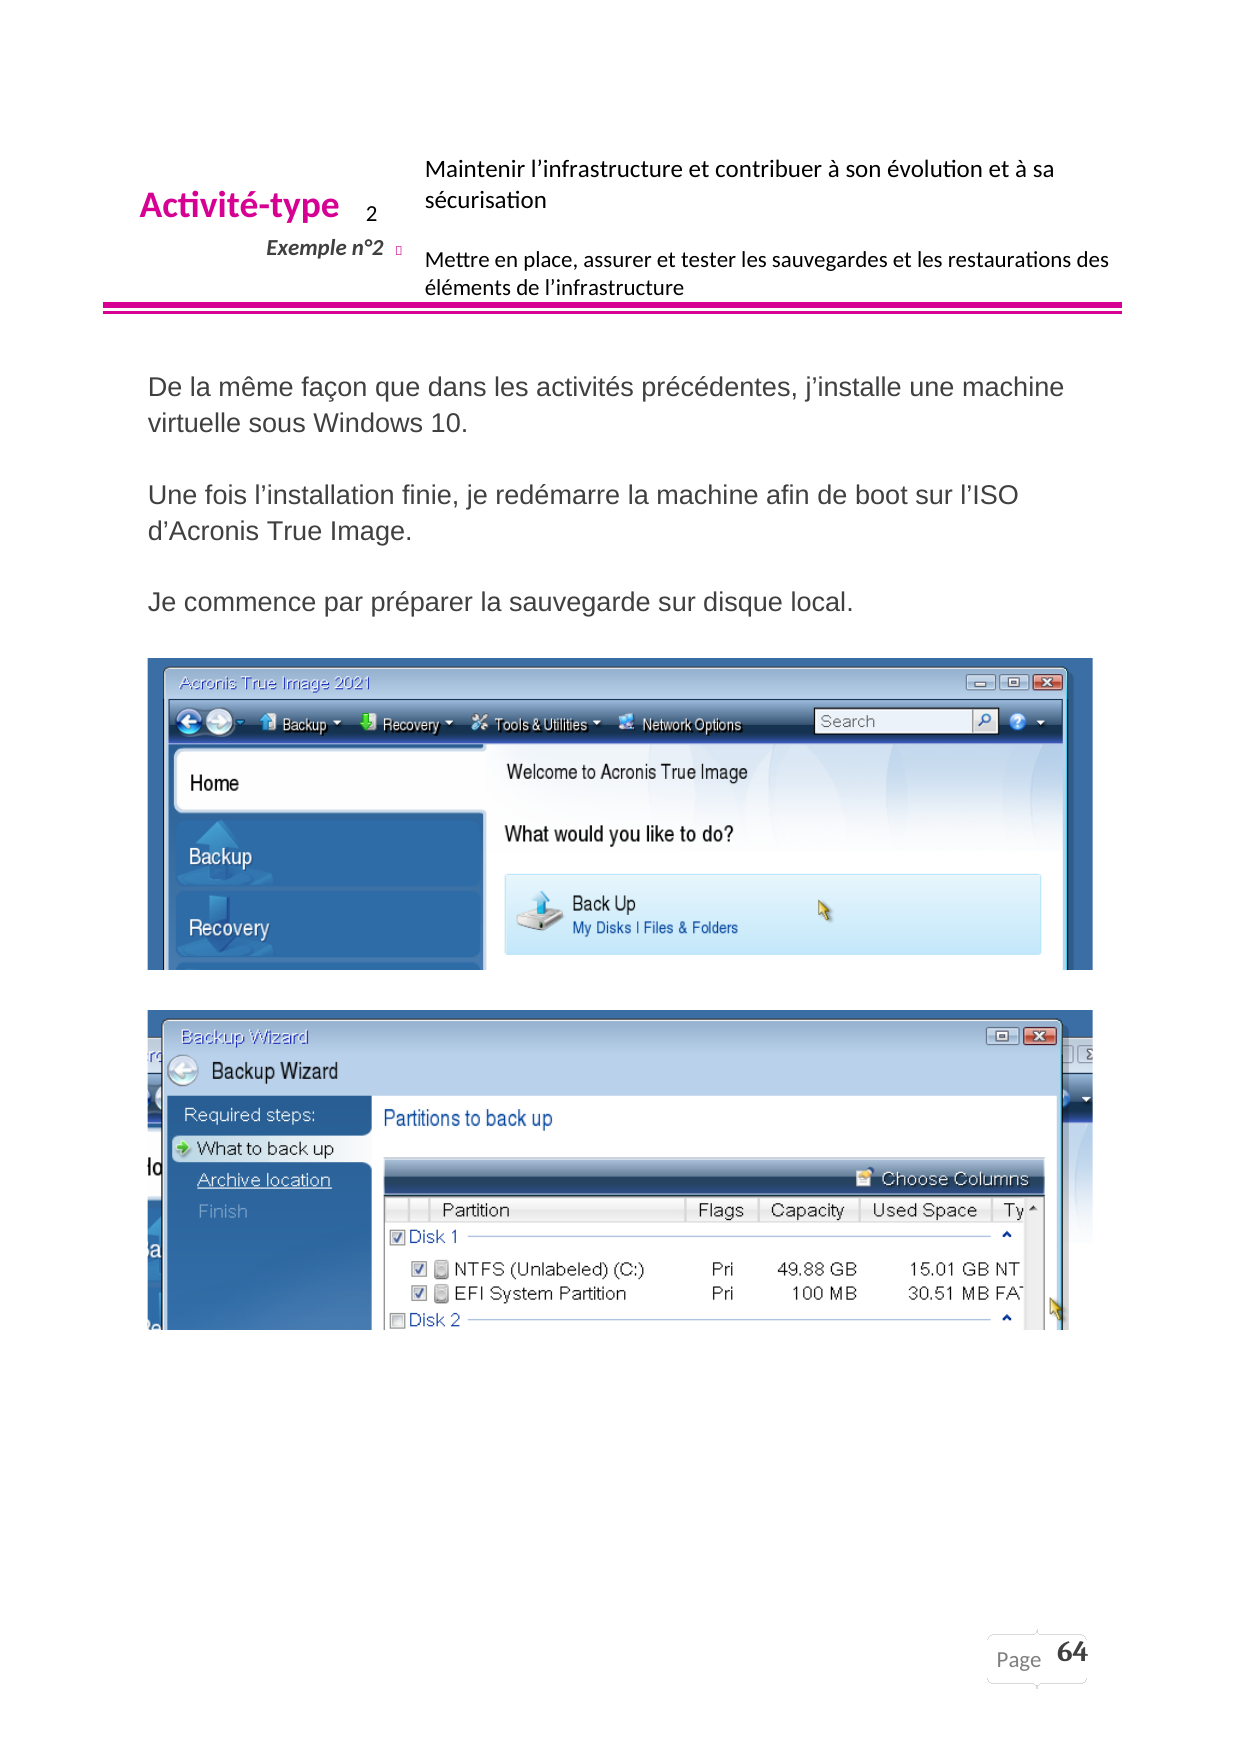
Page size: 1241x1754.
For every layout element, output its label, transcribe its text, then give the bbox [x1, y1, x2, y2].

table_header 2 [354, 148, 413, 227]
table_cell Exemple n°2  [103, 227, 413, 302]
text [148, 1330, 1093, 1437]
picture [147, 658, 1093, 970]
picture [147, 1010, 1093, 1330]
table_header Maintenir l’infrastructure et contribuer à son évolution et à sa sécurisation [413, 148, 1122, 227]
table_header Activité-type [103, 148, 354, 227]
table_cell Mettre en place, assurer et tester les sauvegardes et les restaurations des éléments de l’infrastructure [413, 227, 1122, 302]
text De la même façon que dans les activités précédentes, j’installe une machine virtuelle sous Windows 10. Une fois l’installation finie, je redémarre la machine afin de boot sur l’ISO d’Acronis True Image. Je commence par préparer la sauvegarde sur disque local. [148, 371, 1093, 658]
text [148, 970, 1093, 1010]
